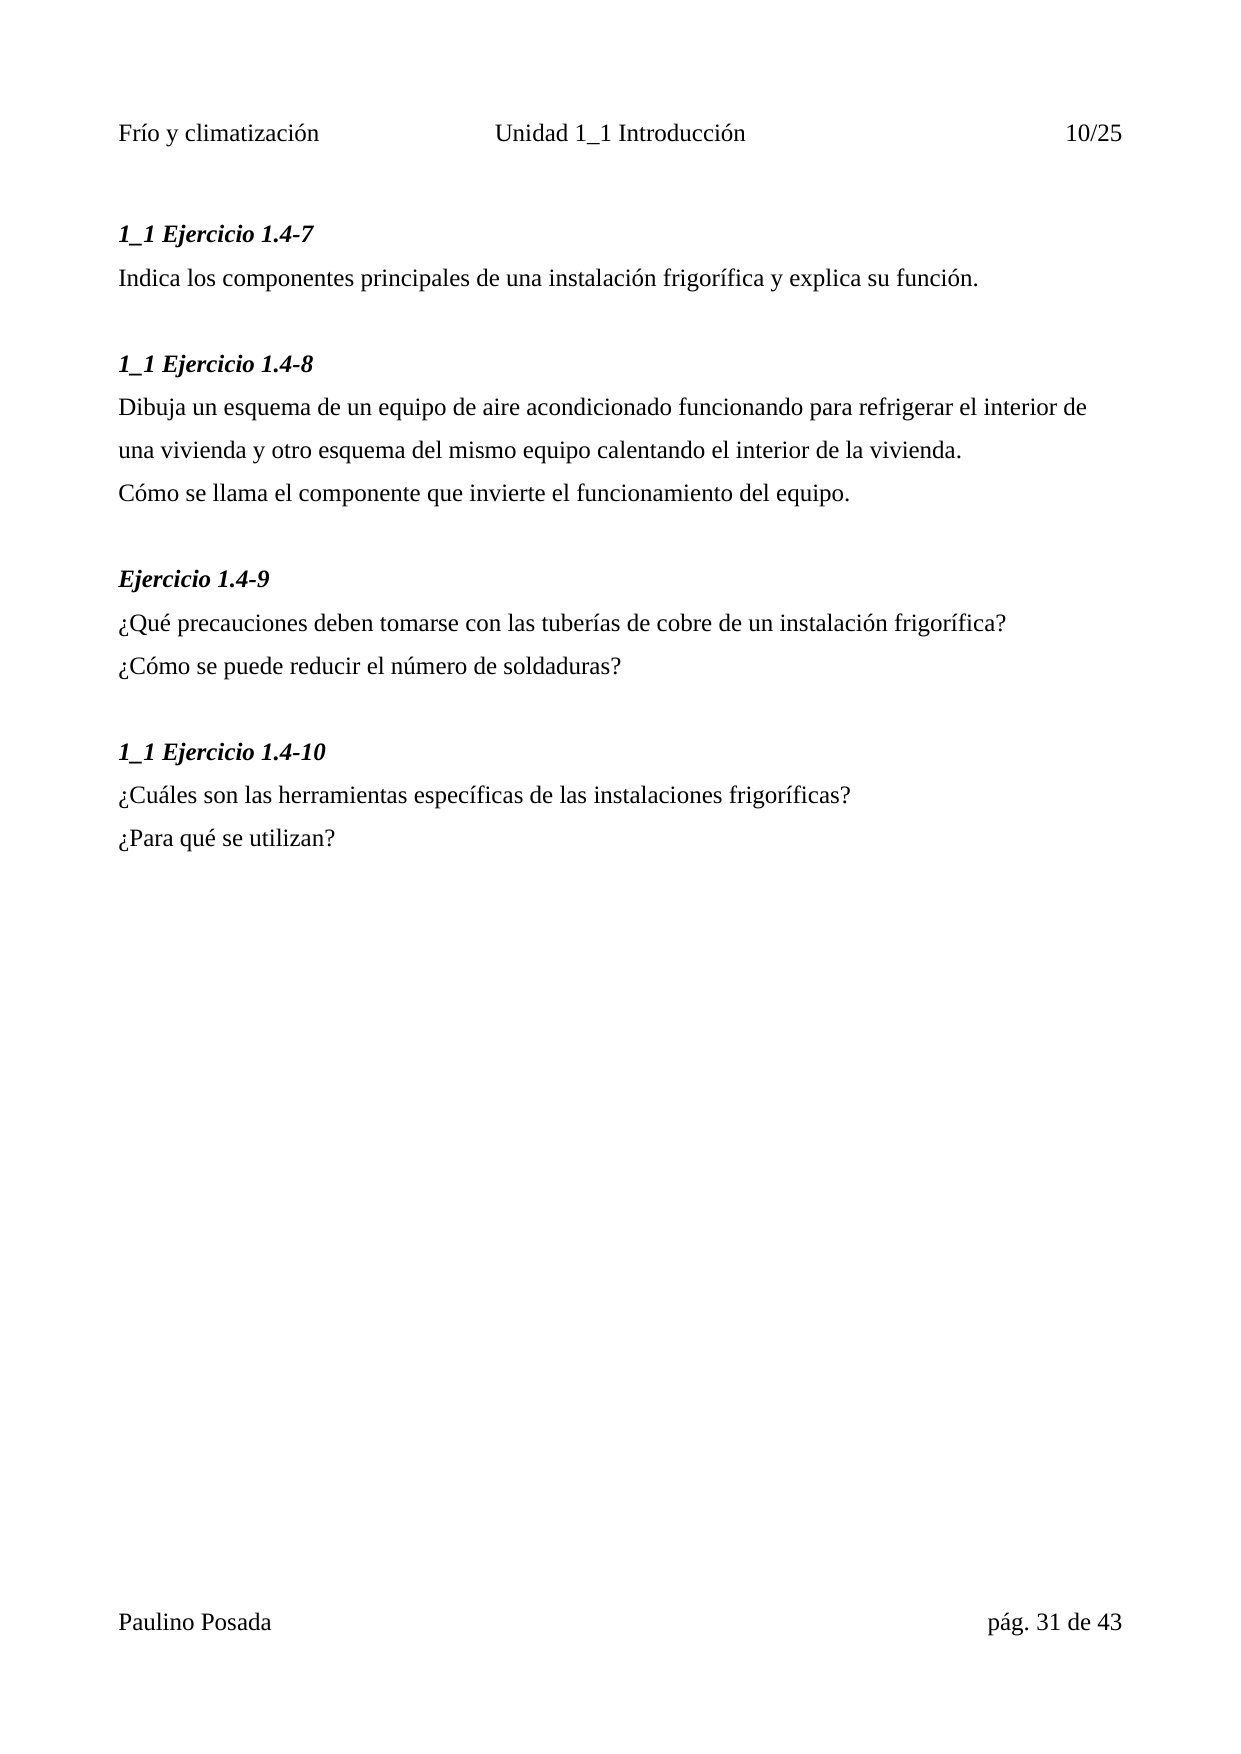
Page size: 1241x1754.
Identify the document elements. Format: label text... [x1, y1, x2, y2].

text ¿Para qué se utilizan? [118, 823, 1122, 852]
text ¿Cuáles son las herramientas específicas de las instalaciones frigoríficas? [118, 780, 1122, 809]
text Ejercicio 1.4-9 [118, 564, 1122, 593]
text 1_1 Ejercicio 1.4-8 [118, 349, 1122, 378]
text 1_1 Ejercicio 1.4-10 [118, 737, 1122, 766]
text 1_1 Ejercicio 1.4-7 [118, 219, 1122, 248]
text ¿Cómo se puede reducir el número de soldaduras? [118, 651, 1122, 679]
text Dibuja un esquema de un equipo de aire acondicionado funcionando para refrigerar el interior de una vivienda y otro esquema del mismo equipo calentando el interior de la vivienda. [118, 392, 1122, 464]
text ¿Qué precauciones deben tomarse con las tuberías de cobre de un instalación frigorífica? [118, 608, 1122, 636]
text Indica los componentes principales de una instalación frigorífica y explica su función. [118, 263, 1122, 291]
text Cómo se llama el componente que invierte el funcionamiento del equipo. [118, 478, 1122, 507]
